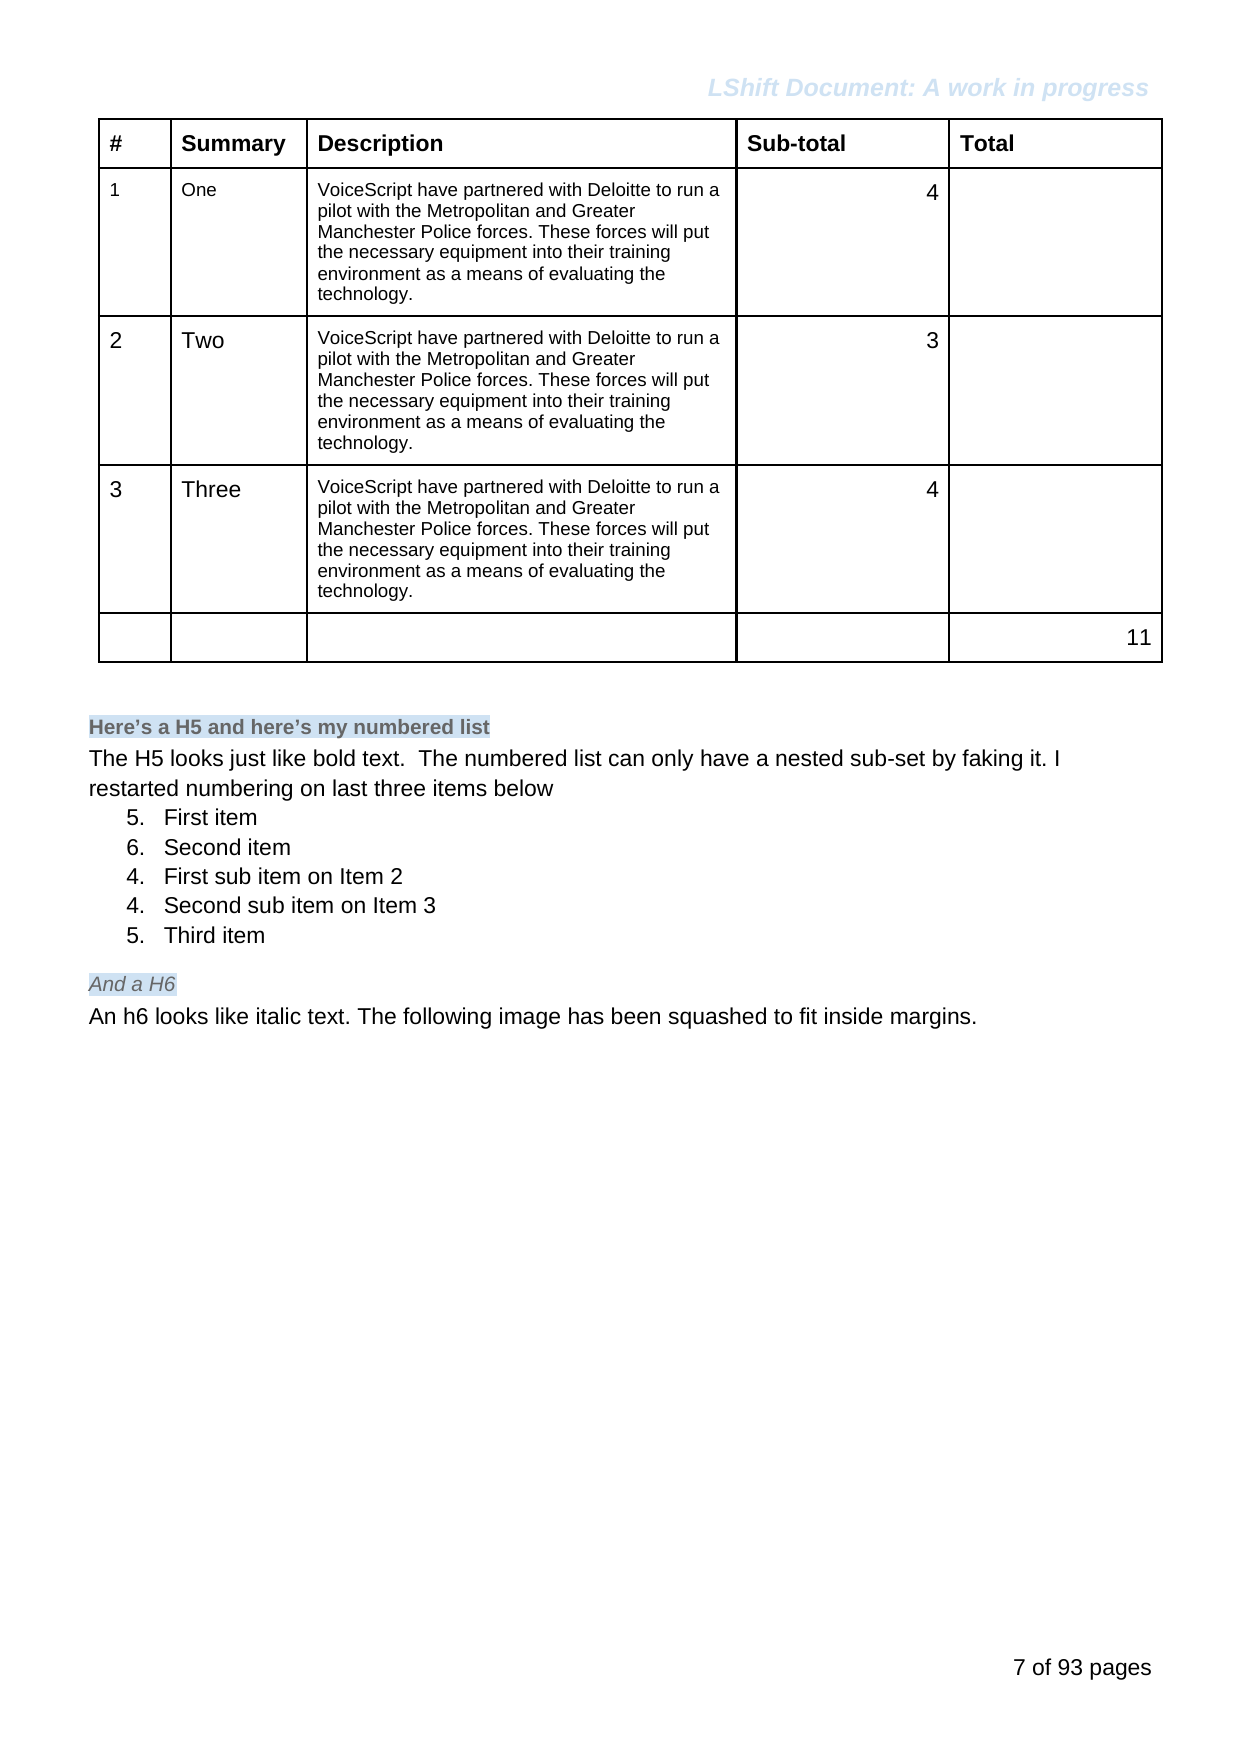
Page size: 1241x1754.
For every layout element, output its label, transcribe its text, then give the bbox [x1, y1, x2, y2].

table_cell 3 [100, 466, 170, 612]
table_cell Two [172, 317, 306, 464]
table_cell VoiceScript have partnered with Deloitte to run a pilot with the Metropolitan and Greater Manchester Police forces. These forces will put the necessary equipment into their training environment as a means of evaluating the technology. [308, 169, 735, 315]
list First item [126, 805, 1152, 830]
table_cell [950, 169, 1161, 315]
table_cell One [172, 169, 306, 315]
table_header Sub-total [738, 120, 948, 167]
table_cell [100, 614, 170, 661]
list Second item [126, 834, 1152, 860]
table_cell Three [172, 466, 306, 612]
table_cell VoiceScript have partnered with Deloitte to run a pilot with the Metropolitan and Greater Manchester Police forces. These forces will put the necessary equipment into their training environment as a means of evaluating the technology. [308, 317, 735, 464]
table_cell [950, 317, 1161, 464]
table_cell 4 [738, 466, 948, 612]
table_header Summary [172, 120, 306, 167]
table_cell 4 [738, 169, 948, 315]
list Second sub item on Item 3 [126, 893, 1152, 918]
text The H5 looks just like bold text. The numbered list can only have a nested sub-set by faking it. I restarted numbering on last three items below [88, 746, 1152, 801]
list Third item [126, 922, 1152, 948]
table_cell [172, 614, 306, 661]
table_cell [738, 614, 948, 661]
table_cell 1 [100, 169, 170, 315]
table_cell 3 [738, 317, 948, 464]
text An h6 looks like italic text. The following image has been squashed to fit inside margins. [88, 1003, 1152, 1029]
subtitle And a H6 [88, 972, 1152, 996]
table_cell [308, 614, 735, 661]
table_cell 11 [950, 614, 1161, 661]
table_header Total [950, 120, 1161, 167]
table_cell [950, 466, 1161, 612]
table_cell VoiceScript have partnered with Deloitte to run a pilot with the Metropolitan and Greater Manchester Police forces. These forces will put the necessary equipment into their training environment as a means of evaluating the technology. [308, 466, 735, 612]
table_header Description [308, 120, 735, 167]
table_header # [100, 120, 170, 167]
table_cell 2 [100, 317, 170, 464]
subtitle Here’s a H5 and here’s my numbered list [490, 715, 1152, 738]
list First sub item on Item 2 [126, 863, 1152, 889]
